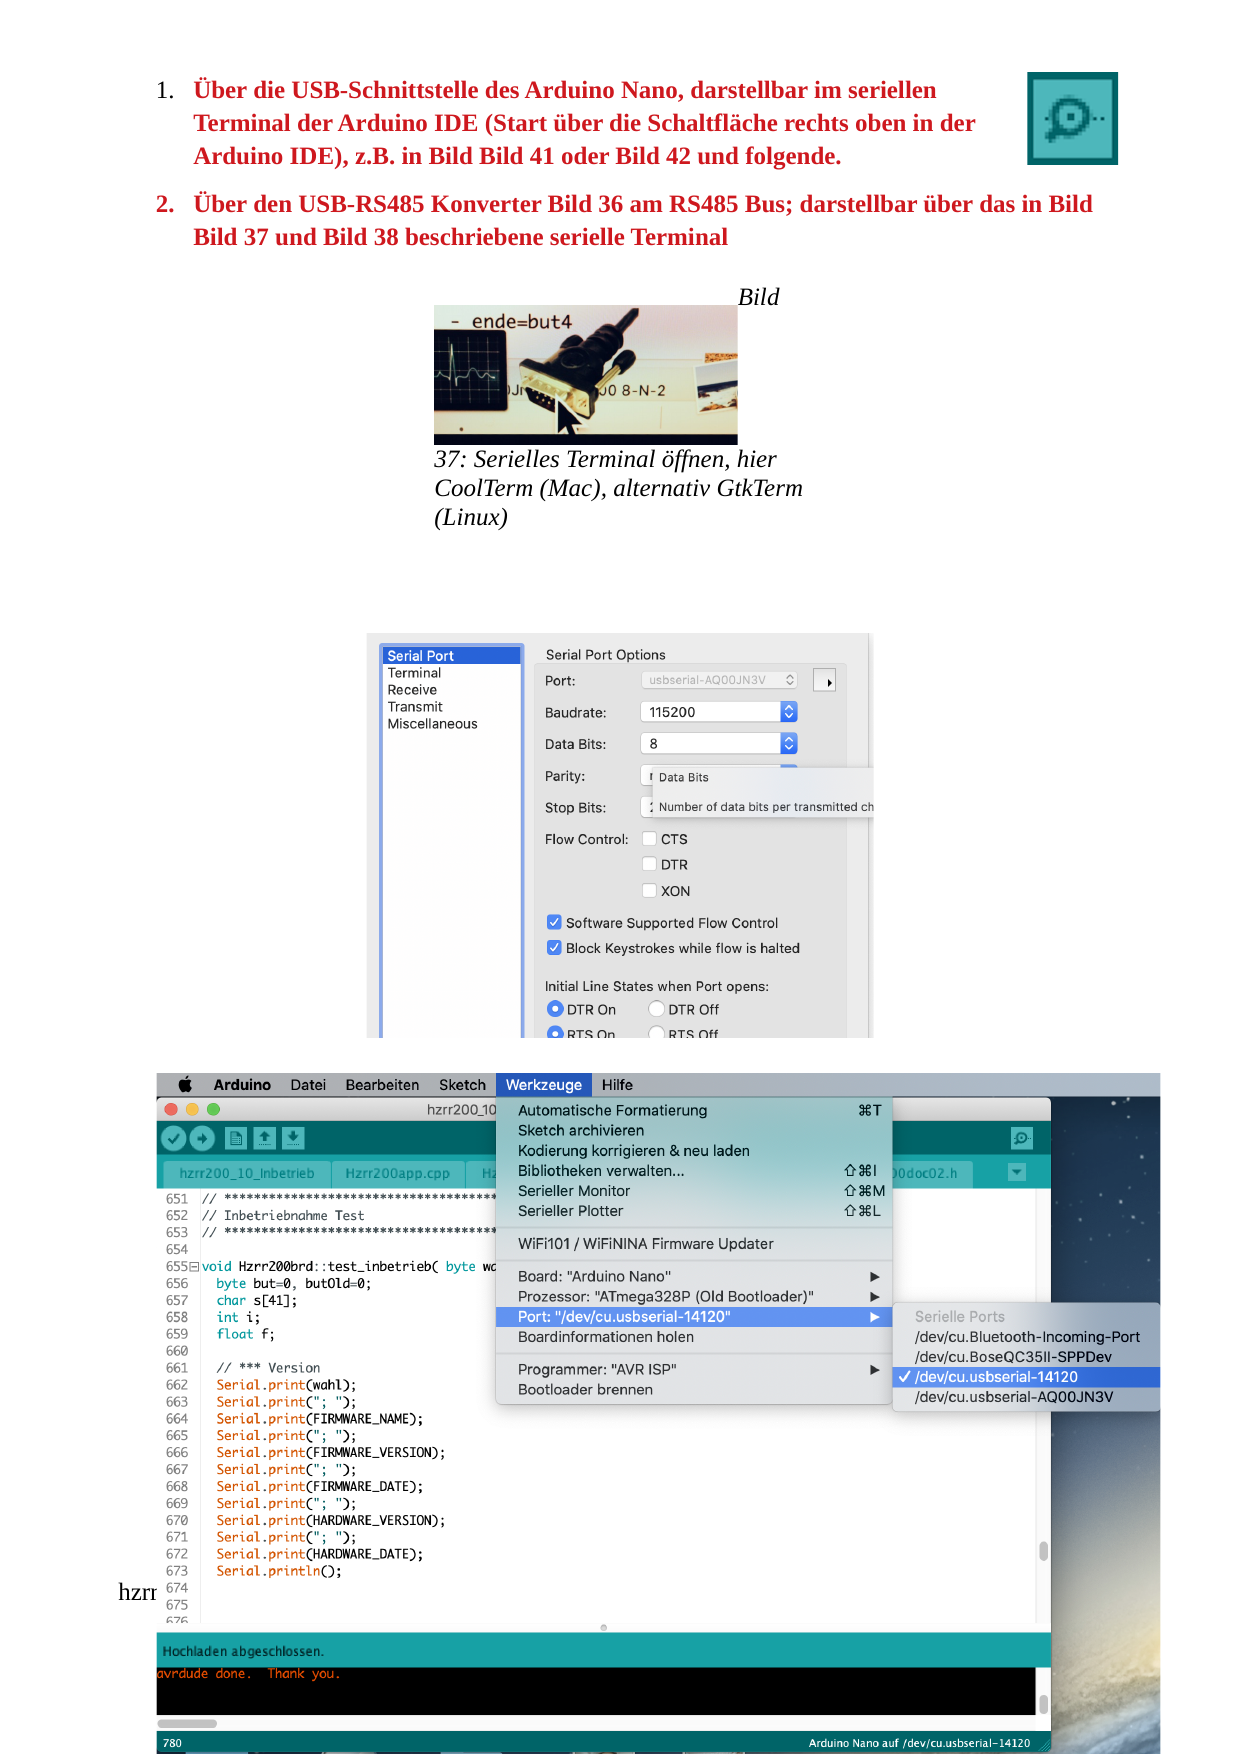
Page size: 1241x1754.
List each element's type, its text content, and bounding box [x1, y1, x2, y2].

list Über den USB-RS485 Konverter Bild 36 am RS485 Bus; darstellbar über das in Bild Bild 37 und Bild 38 beschriebene serielle Terminal [156, 189, 1122, 250]
list Über die USB-Schnittstelle des Arduino Nano, darstellbar im seriellen Terminal der Arduino IDE (Start über die Schaltfläche rechts oben in der Arduino IDE), z.B. in Bild Bild 41 oder Bild 42 und folgende. [156, 75, 1122, 170]
text Bild 37: Serielles Terminal öffnen, hier CoolTerm (Mac), alternativ GtkTerm (Linux) [434, 282, 806, 530]
text Bild 38: Einstellungen für das serielle Terminal [367, 611, 874, 633]
